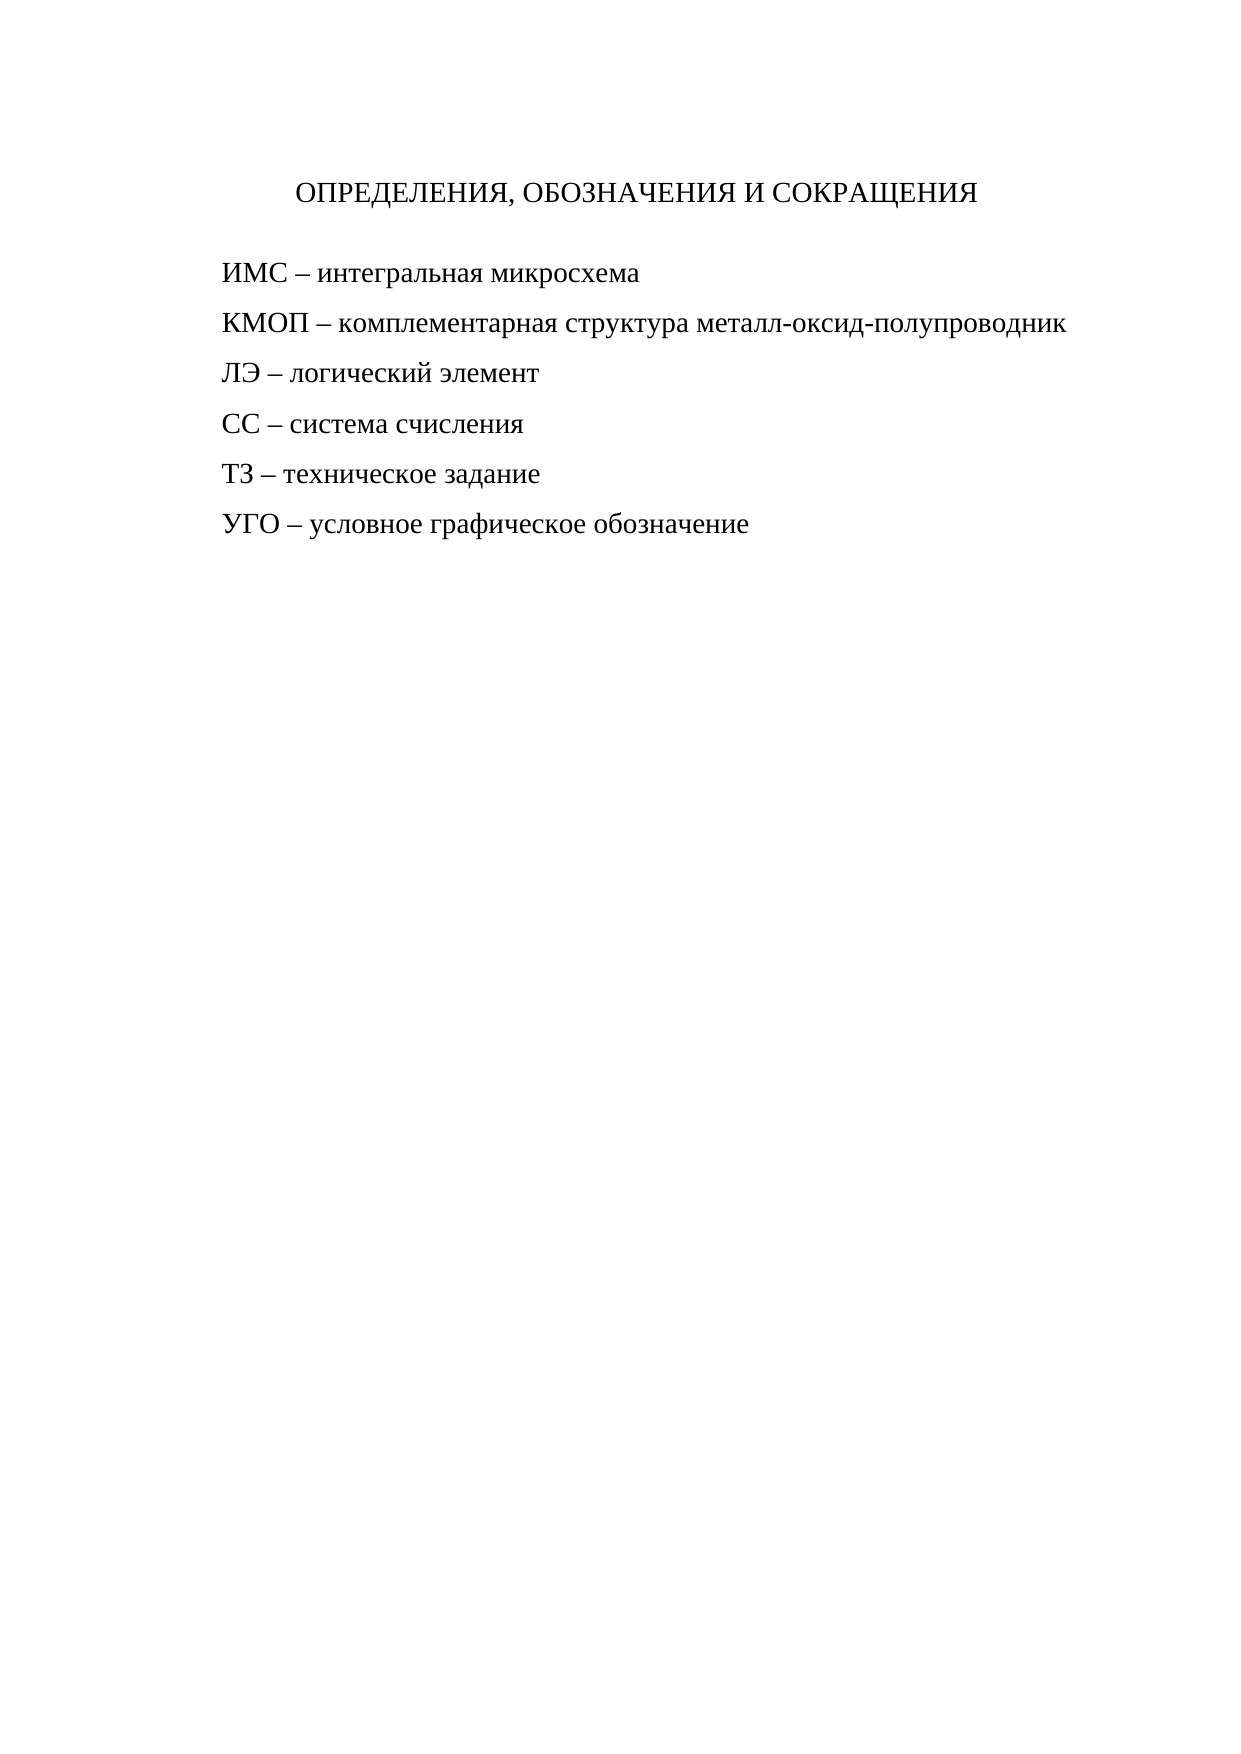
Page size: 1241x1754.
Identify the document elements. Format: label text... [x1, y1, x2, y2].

text ИМС – интегральная микросхема [148, 255, 1152, 288]
text ОПРЕДЕЛЕНИЯ, ОБОЗНАЧЕНИЯ И СОКРАЩЕНИЯ [221, 175, 1152, 209]
text УГО – условное графическое обозначение [148, 506, 1152, 540]
text ТЗ – техническое задание [148, 456, 1152, 489]
text КМОП – комплементарная структура металл-оксид-полупроводник [148, 305, 1152, 339]
text ЛЭ – логический элемент [148, 355, 1152, 389]
text СС – система счисления [148, 406, 1152, 439]
